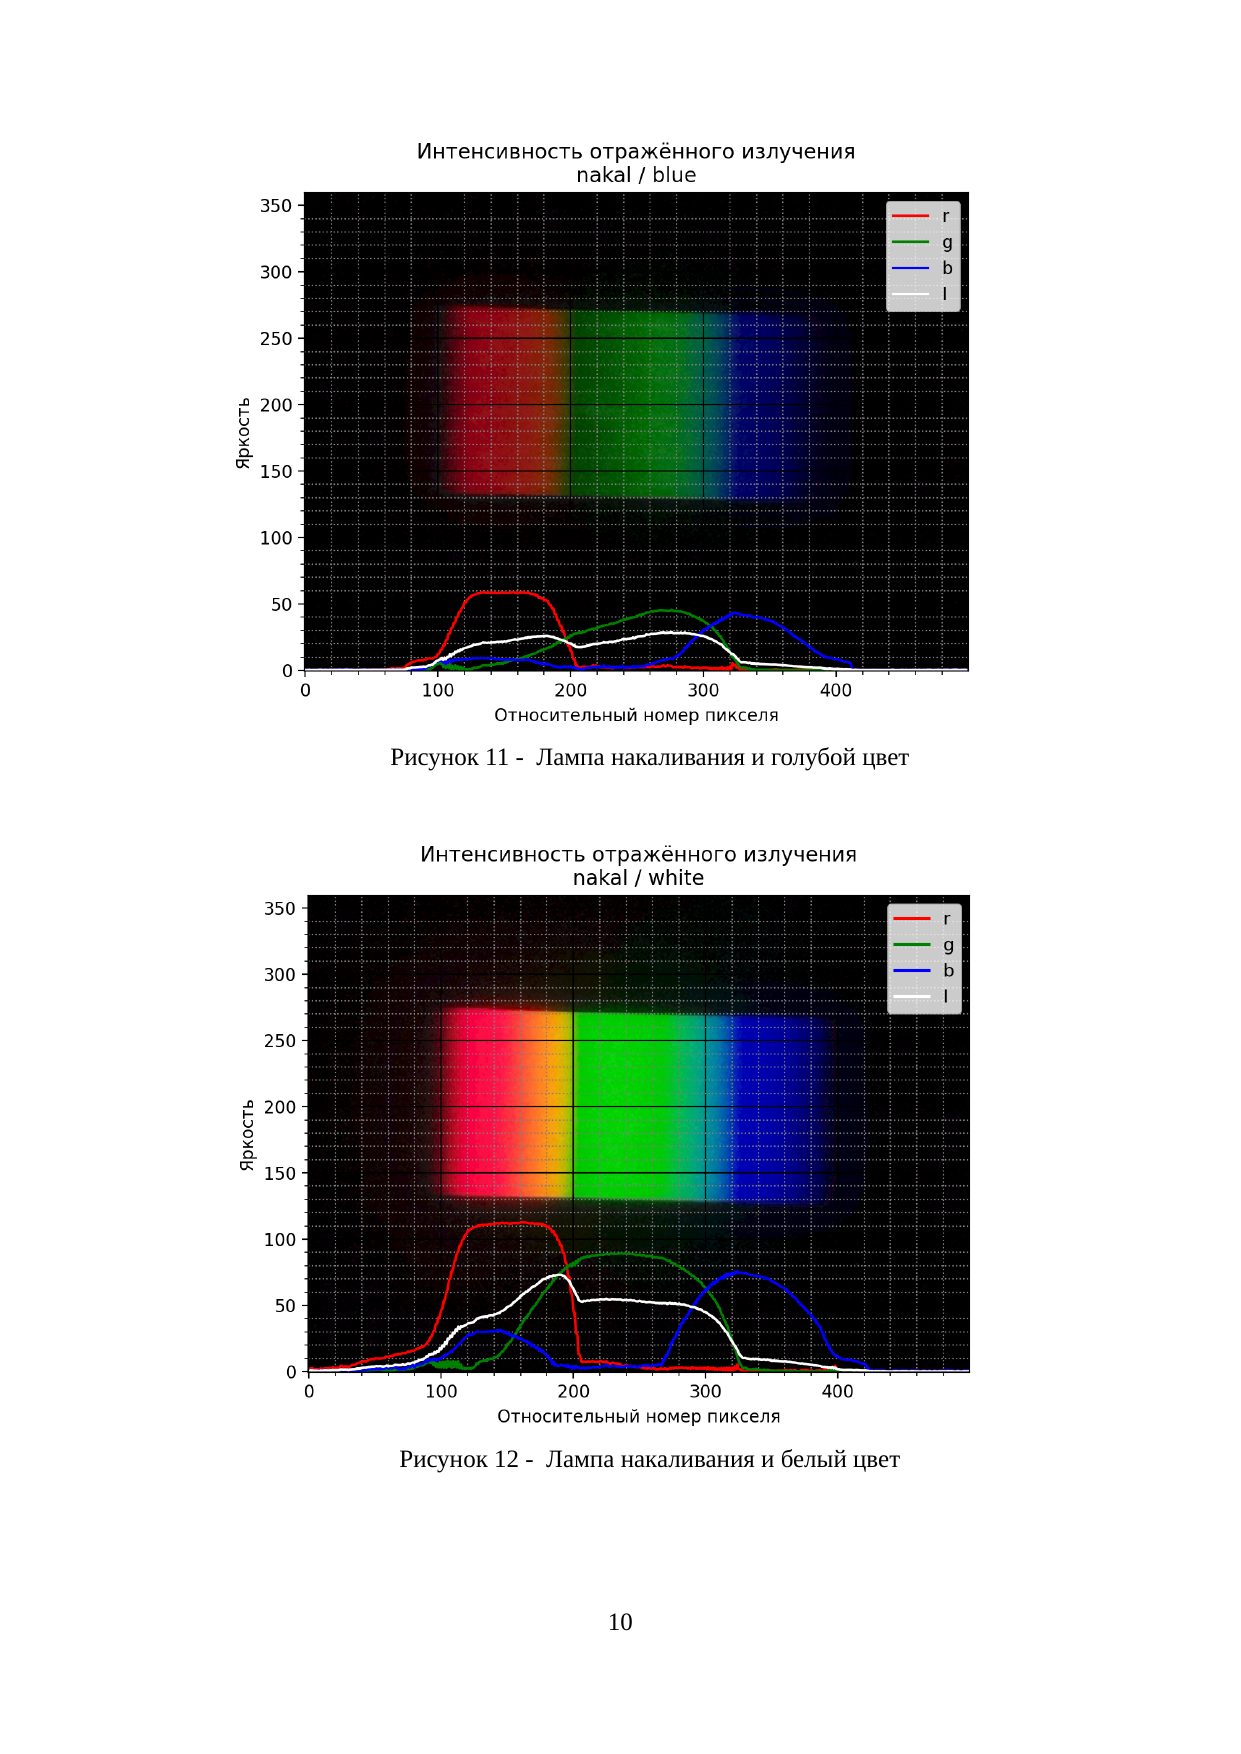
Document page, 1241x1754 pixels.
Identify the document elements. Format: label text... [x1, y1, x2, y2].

picture [0, 118, 1241, 739]
text Рисунок 12 - Лампа накаливания и белый цвет [177, 1440, 1122, 1472]
text Рисунок 11 - Лампа накаливания и голубой цвет [177, 739, 1122, 771]
picture [5, 822, 1240, 1440]
